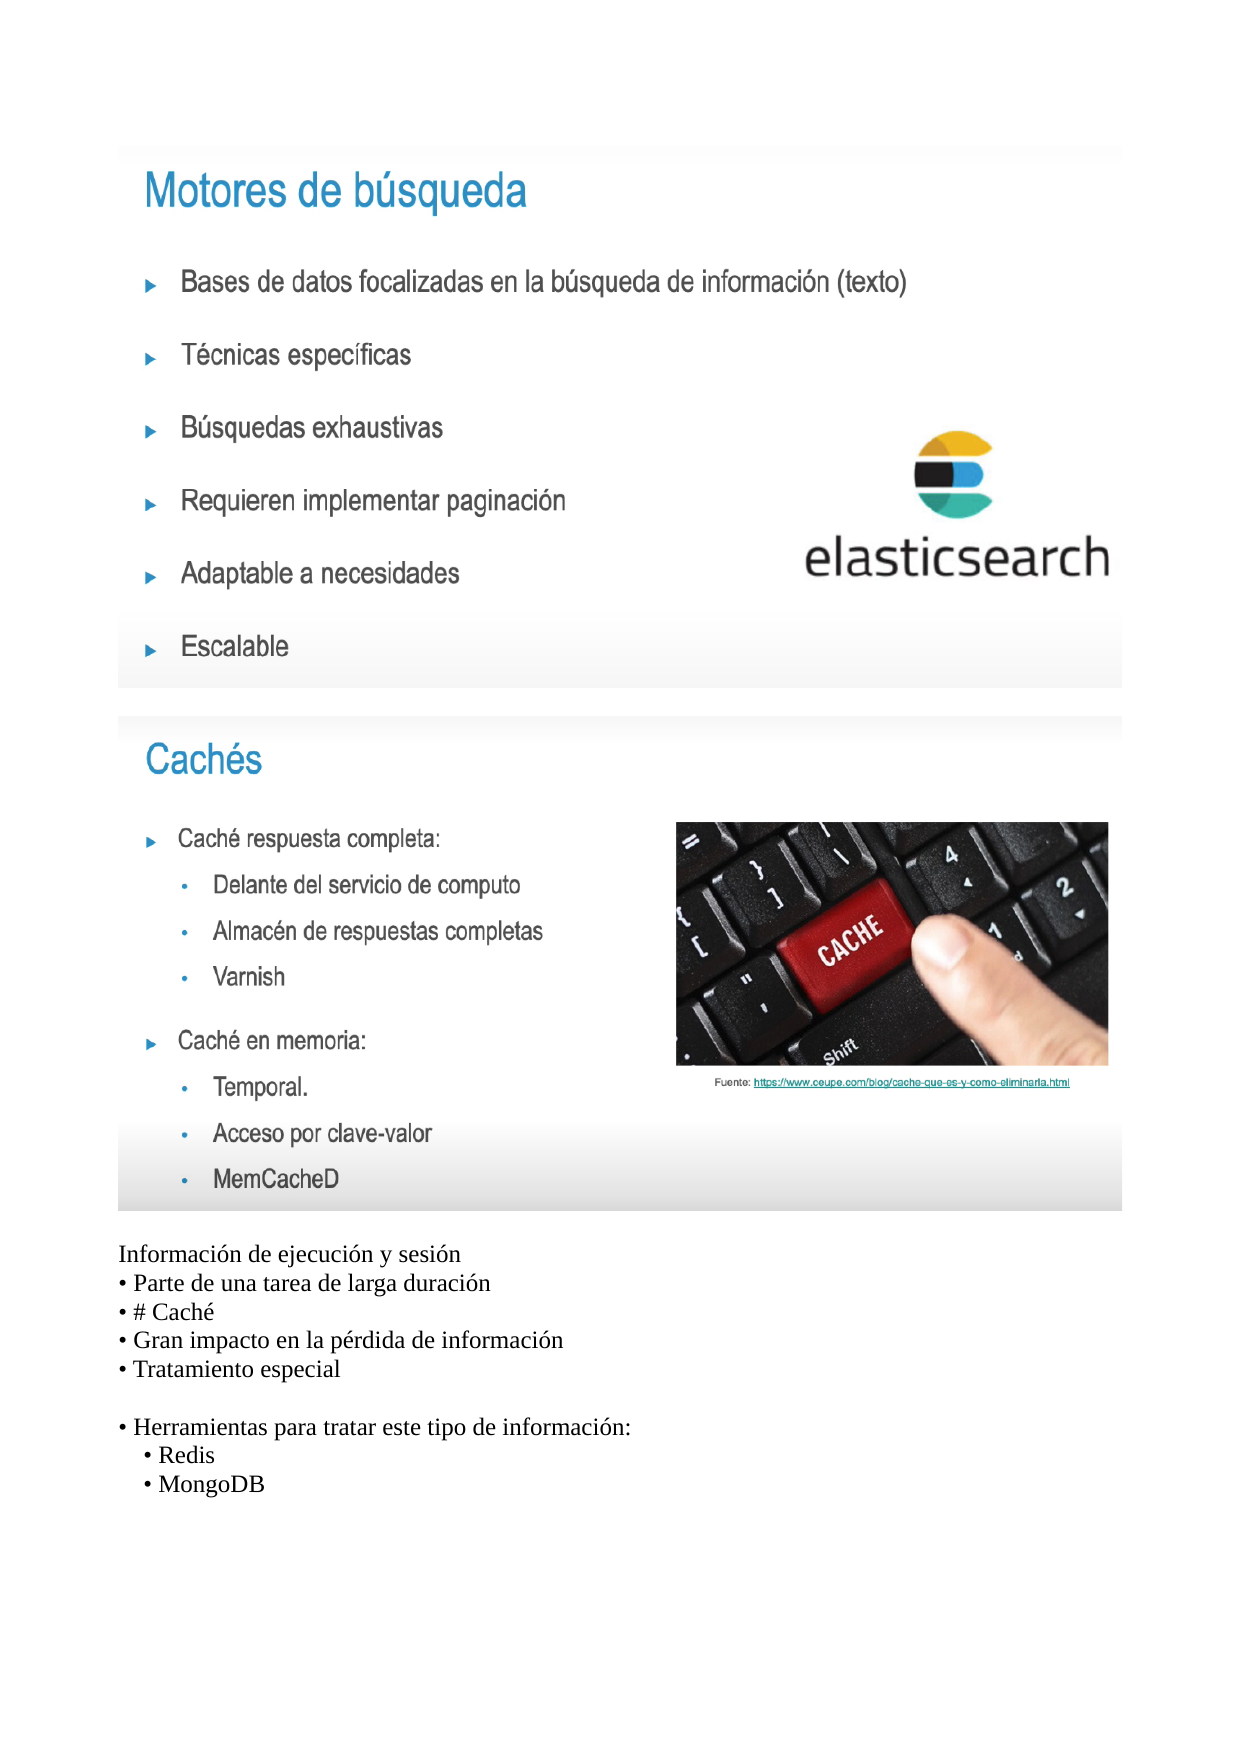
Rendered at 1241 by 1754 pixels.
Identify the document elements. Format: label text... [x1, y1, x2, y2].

text • # Caché [118, 1297, 1122, 1326]
text Información de ejecución y sesión [118, 1239, 1122, 1268]
picture [118, 716, 1123, 1211]
picture [118, 146, 1123, 688]
text • MongoDB [118, 1469, 1122, 1498]
text • Gran impacto en la pérdida de información [118, 1326, 1122, 1354]
text • Tratamiento especial [118, 1354, 1122, 1383]
text • Herramientas para tratar este tipo de información: [118, 1412, 1122, 1441]
text • Parte de una tarea de larga duración [118, 1268, 1122, 1297]
text • Redis [118, 1441, 1122, 1469]
